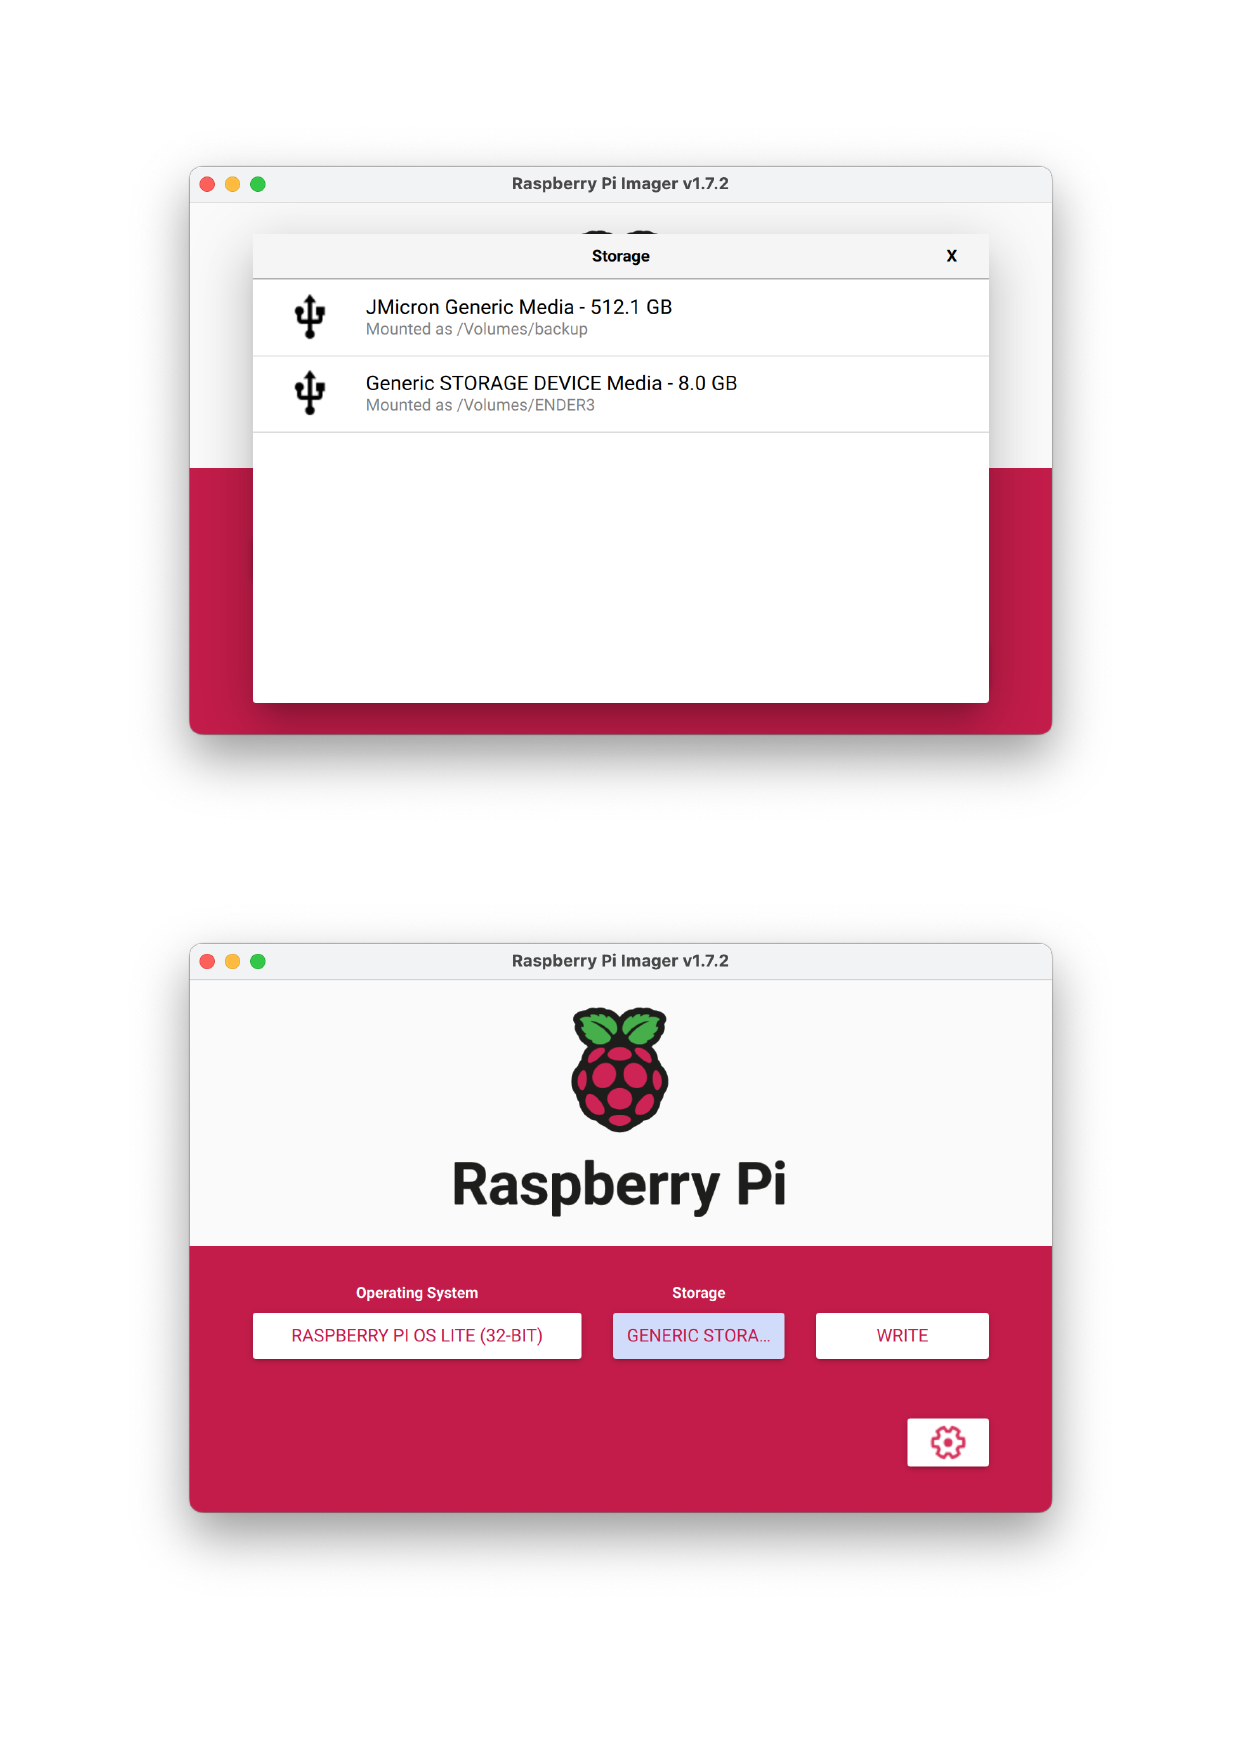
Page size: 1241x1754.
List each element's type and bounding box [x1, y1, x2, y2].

picture [118, 896, 1123, 1606]
picture [118, 118, 1123, 828]
